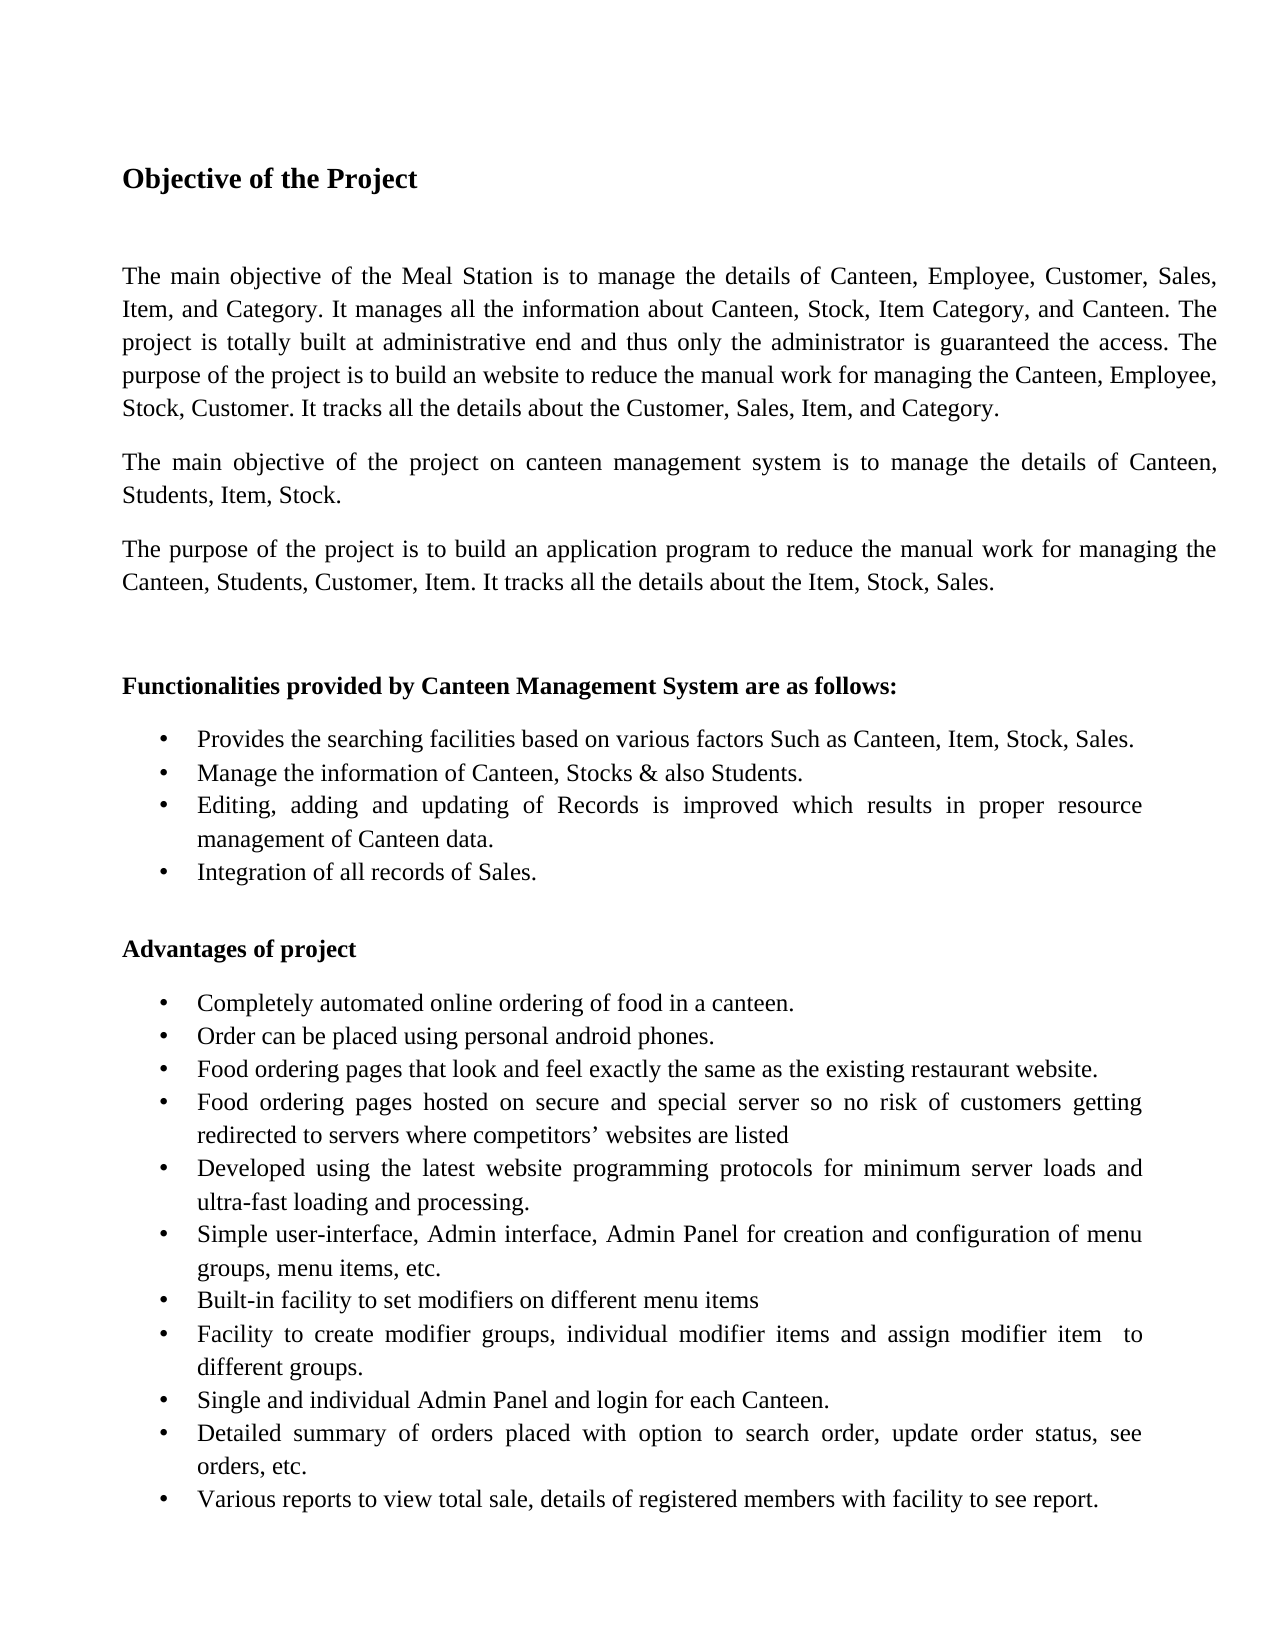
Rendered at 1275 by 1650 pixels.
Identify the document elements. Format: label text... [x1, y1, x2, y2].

text Objective of the Project [122, 161, 1144, 194]
list Various reports to view total sale, details of registered members with facility to see report. [159, 1484, 1144, 1512]
text The main objective of the project on canteen management system is to manage the details of Canteen, Students, Item, Stock. [122, 447, 1219, 509]
text The main objective of the Meal Station is to manage the details of Canteen, Employee, Customer, Sales, Item, and Category. It manages all the information about Canteen, Stock, Item Category, and Canteen. The project is totally built at administrative end and thus only the administrator is guaranteed the access. The purpose of the project is to build an website to reduce the manual work for managing the Canteen, Employee, Stock, Customer. It tracks all the details about the Customer, Sales, Item, and Category. [122, 261, 1219, 422]
list Manage the information of Canteen, Stocks & also Students. [159, 758, 1144, 786]
text The purpose of the project is to build an application program to reduce the manual work for managing the Canteen, Students, Customer, Item. It tracks all the details about the Item, Stock, Sales. [122, 534, 1219, 596]
list Simple user-interface, Admin interface, Admin Panel for creation and configuration of menu groups, menu items, etc. [159, 1219, 1144, 1281]
list Integration of all records of Sales. [159, 857, 1144, 885]
list Food ordering pages hosted on secure and special server so no risk of customers getting redirected to servers where competitors’ websites are listed [159, 1087, 1144, 1149]
text Functionalities provided by Canteen Management System are as follows: [122, 671, 1144, 699]
list Editing, adding and updating of Records is improved which results in proper resource management of Canteen data. [159, 791, 1144, 852]
text Advantages of project [122, 934, 1144, 963]
list Developed using the latest website programming protocols for minimum server loads and ultra-fast loading and processing. [159, 1153, 1144, 1215]
list Food ordering pages that look and feel exactly the same as the existing restaurant website. [159, 1054, 1144, 1083]
list Single and individual Admin Panel and login for each Canteen. [159, 1385, 1144, 1413]
list Completely automated online ordering of food in a canteen. [159, 988, 1144, 1017]
list Provides the searching facilities based on various factors Such as Canteen, Item, Stock, Sales. [159, 724, 1144, 753]
list Facility to create modifier groups, individual modifier items and assign modifier item to different groups. [159, 1319, 1144, 1380]
list Detailed summary of orders placed with option to search order, update order status, see orders, etc. [159, 1418, 1144, 1479]
list Built-in facility to set modifiers on different menu items [159, 1286, 1144, 1314]
list Order can be placed using personal android phones. [159, 1021, 1144, 1050]
